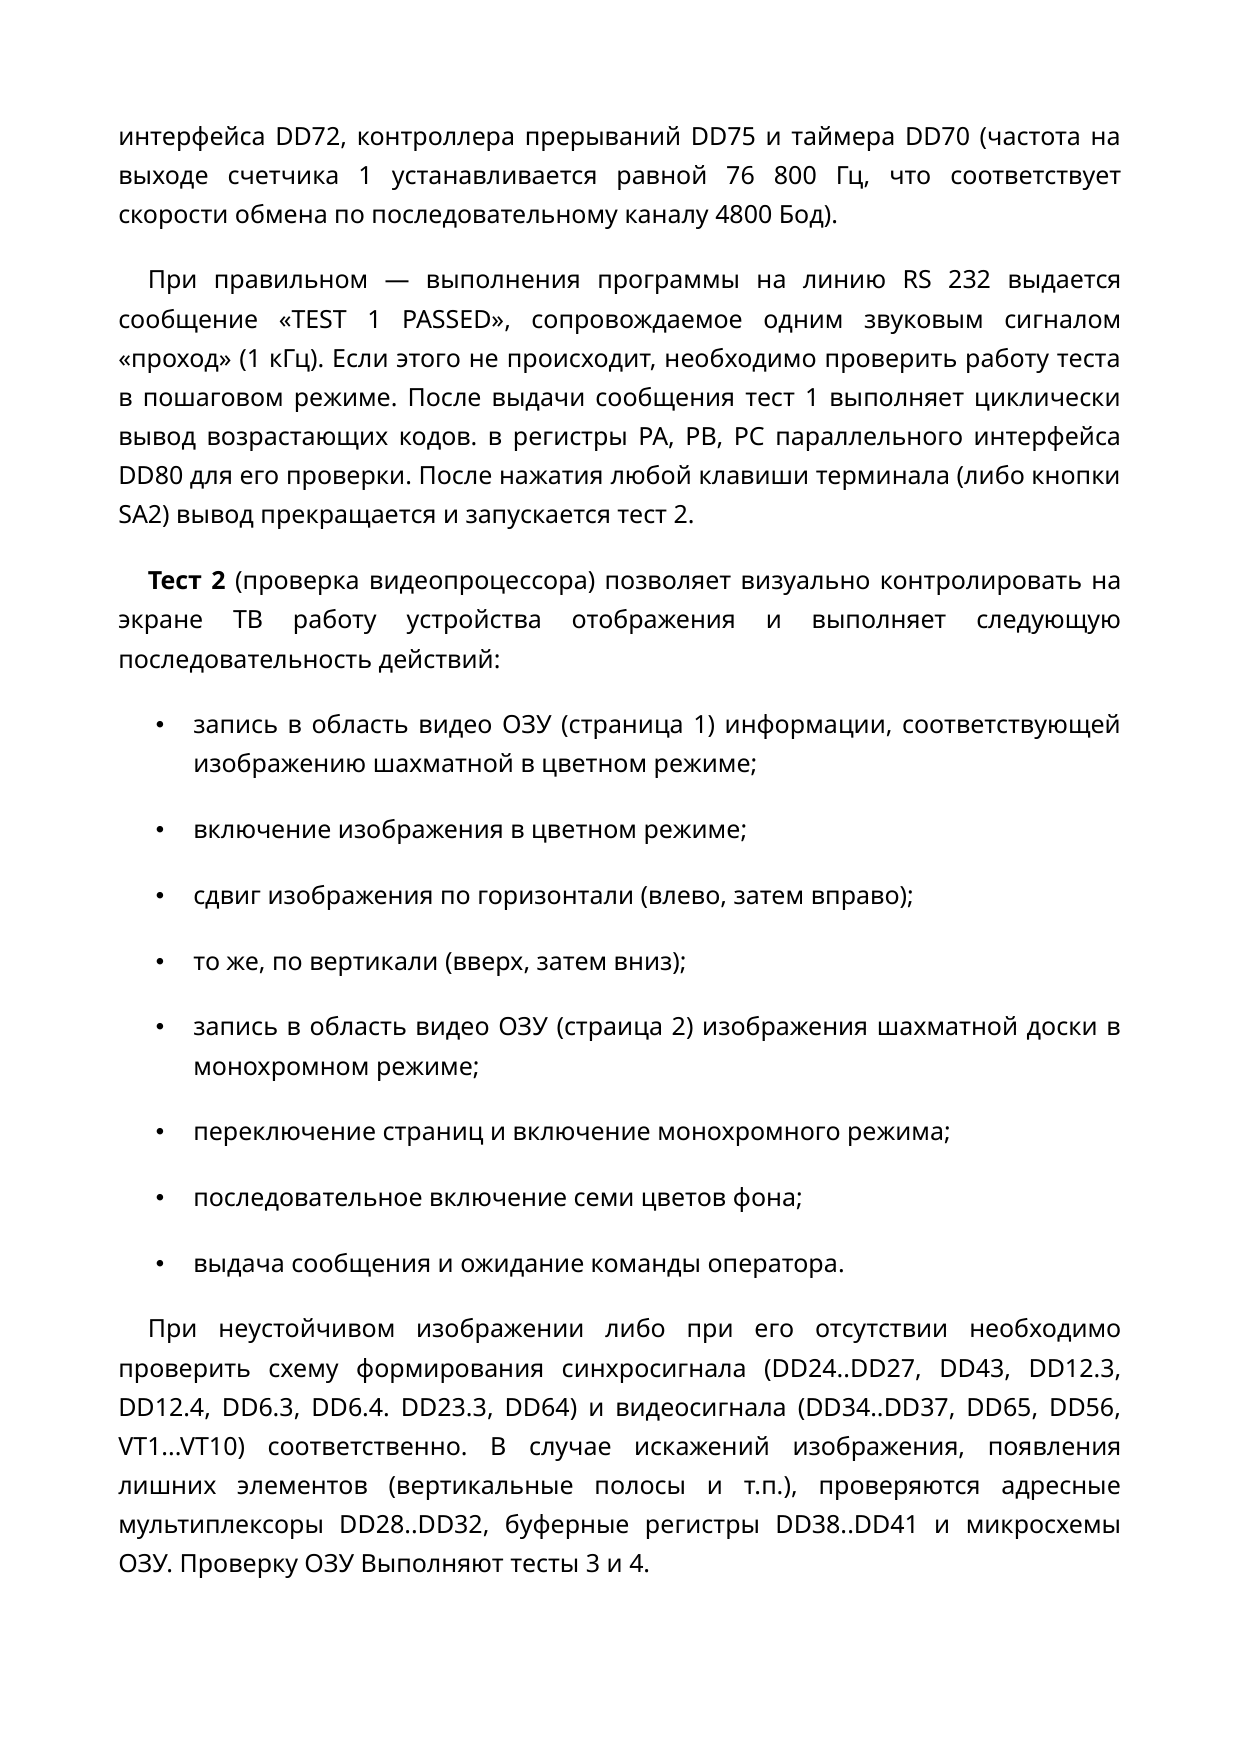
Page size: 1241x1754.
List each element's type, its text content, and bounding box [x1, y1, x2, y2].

text интерфейса DD72, контроллера прерываний DD75 и таймера DD70 (частота на выходе счетчика 1 устанавливается равной 76 800 Гц, что соответствует скорости обмена по последовательному каналу 4800 Бод). [118, 118, 1122, 231]
list выдача сообщения и ожидание команды оператора. [156, 1245, 1122, 1279]
list сдвиг изображения по горизонтали (влево, затем вправо); [156, 878, 1122, 912]
list последовательное включение семи цветов фона; [156, 1180, 1122, 1214]
text Тест 2 (проверка видеопроцессора) позволяет визуально контролировать на экране ТВ работу устройства отображения и выполняет следующую последовательность действий: [118, 563, 1122, 675]
list то же, по вертикали (вверх, затем вниз); [156, 943, 1122, 977]
list переключение страниц и включение монохромного режима; [156, 1114, 1122, 1148]
list запись в область видео ОЗУ (страица 2) изображения шахматной доски в монохромном режиме; [156, 1009, 1122, 1082]
text При правильном — выполнения программы на линию RS 232 выдается сообщение «TEST 1 PASSED», сопровождаемое одним звуковым сигналом «проход» (1 кГц). Если этого не происходит, необходимо проверить работу теста в пошаговом режиме. После выдачи сообщения тест 1 выполняет циклически вывод возрастающих кодов. в регистры РА, PB, РС параллельного интерфейса DD80 для его проверки. После нажатия любой клавиши терминала (либо кнопки SA2) вывод прекращается и запускается тест 2. [118, 262, 1122, 531]
text При неустойчивом изображении либо при его отсутствии необходимо проверить схему формирования синхросигнала (DD24..DD27, DD43, DD12.3, DD12.4, DD6.3, DD6.4. DD23.3, DD64) и видеосигнала (DD34..DD37, DD65, DD56, VT1...VT10) соответственно. В случае искажений изображения, появления лишних элементов (вертикальные полосы и т.п.), проверяются адресные мультиплексоры DD28..DD32, буферные регистры DD38..DD41 и микросхемы ОЗУ. Проверку ОЗУ Выполняют тесты 3 и 4. [118, 1311, 1122, 1580]
list включение изображения в цветном режиме; [156, 812, 1122, 846]
list запись в область видео ОЗУ (страница 1) информации, соответствующей изображению шахматной в цветном режиме; [156, 707, 1122, 780]
